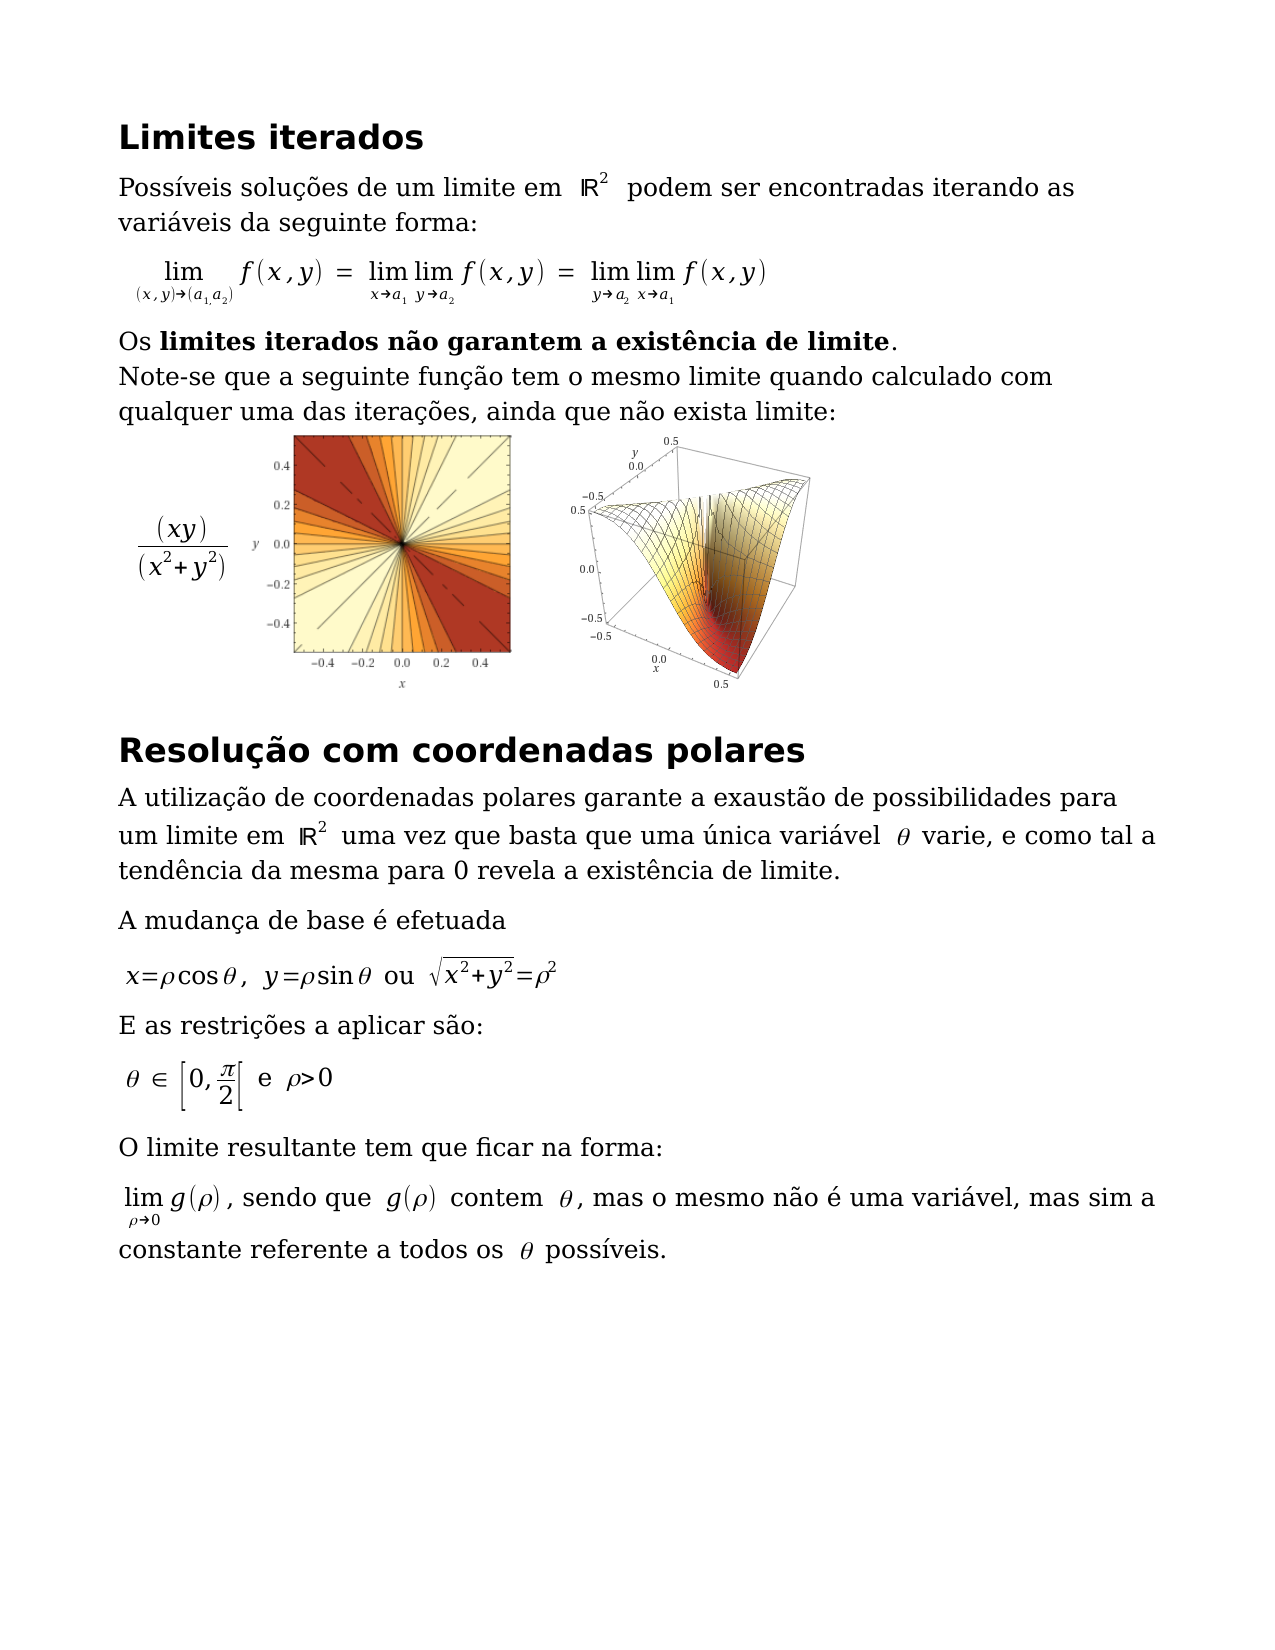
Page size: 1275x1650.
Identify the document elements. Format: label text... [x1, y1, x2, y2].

text A mudança de base é efetuada [118, 906, 1157, 935]
subtitle Resolução com coordenadas polares [118, 732, 1157, 771]
text Os limites iterados não garantem a existência de limite. Note-se que a seguinte função tem o mesmo limite quando calculado com qualquer uma das iterações, ainda que não exista limite: [118, 327, 1157, 691]
text , sendo que contem , mas o mesmo não é uma variável, mas sim a constante referente a todos os possíveis. [118, 1183, 1157, 1265]
text E as restrições a aplicar são: [118, 1011, 1157, 1040]
subtitle Limites iterados [118, 118, 1157, 157]
text A utilização de coordenadas polares garante a exaustão de possibilidades para um limite em uma vez que basta que uma única variável varie, e como tal a tendência da mesma para 0 revela a existência de limite. [118, 783, 1157, 886]
picture [568, 432, 816, 690]
text e [118, 1061, 1157, 1113]
text O limite resultante tem que ficar na forma: [118, 1133, 1157, 1163]
text Possíveis soluções de um limite empodem ser encontradas iterando as variáveis da seguinte forma: [118, 170, 1157, 237]
text , ou [118, 956, 1157, 991]
picture [246, 431, 516, 691]
